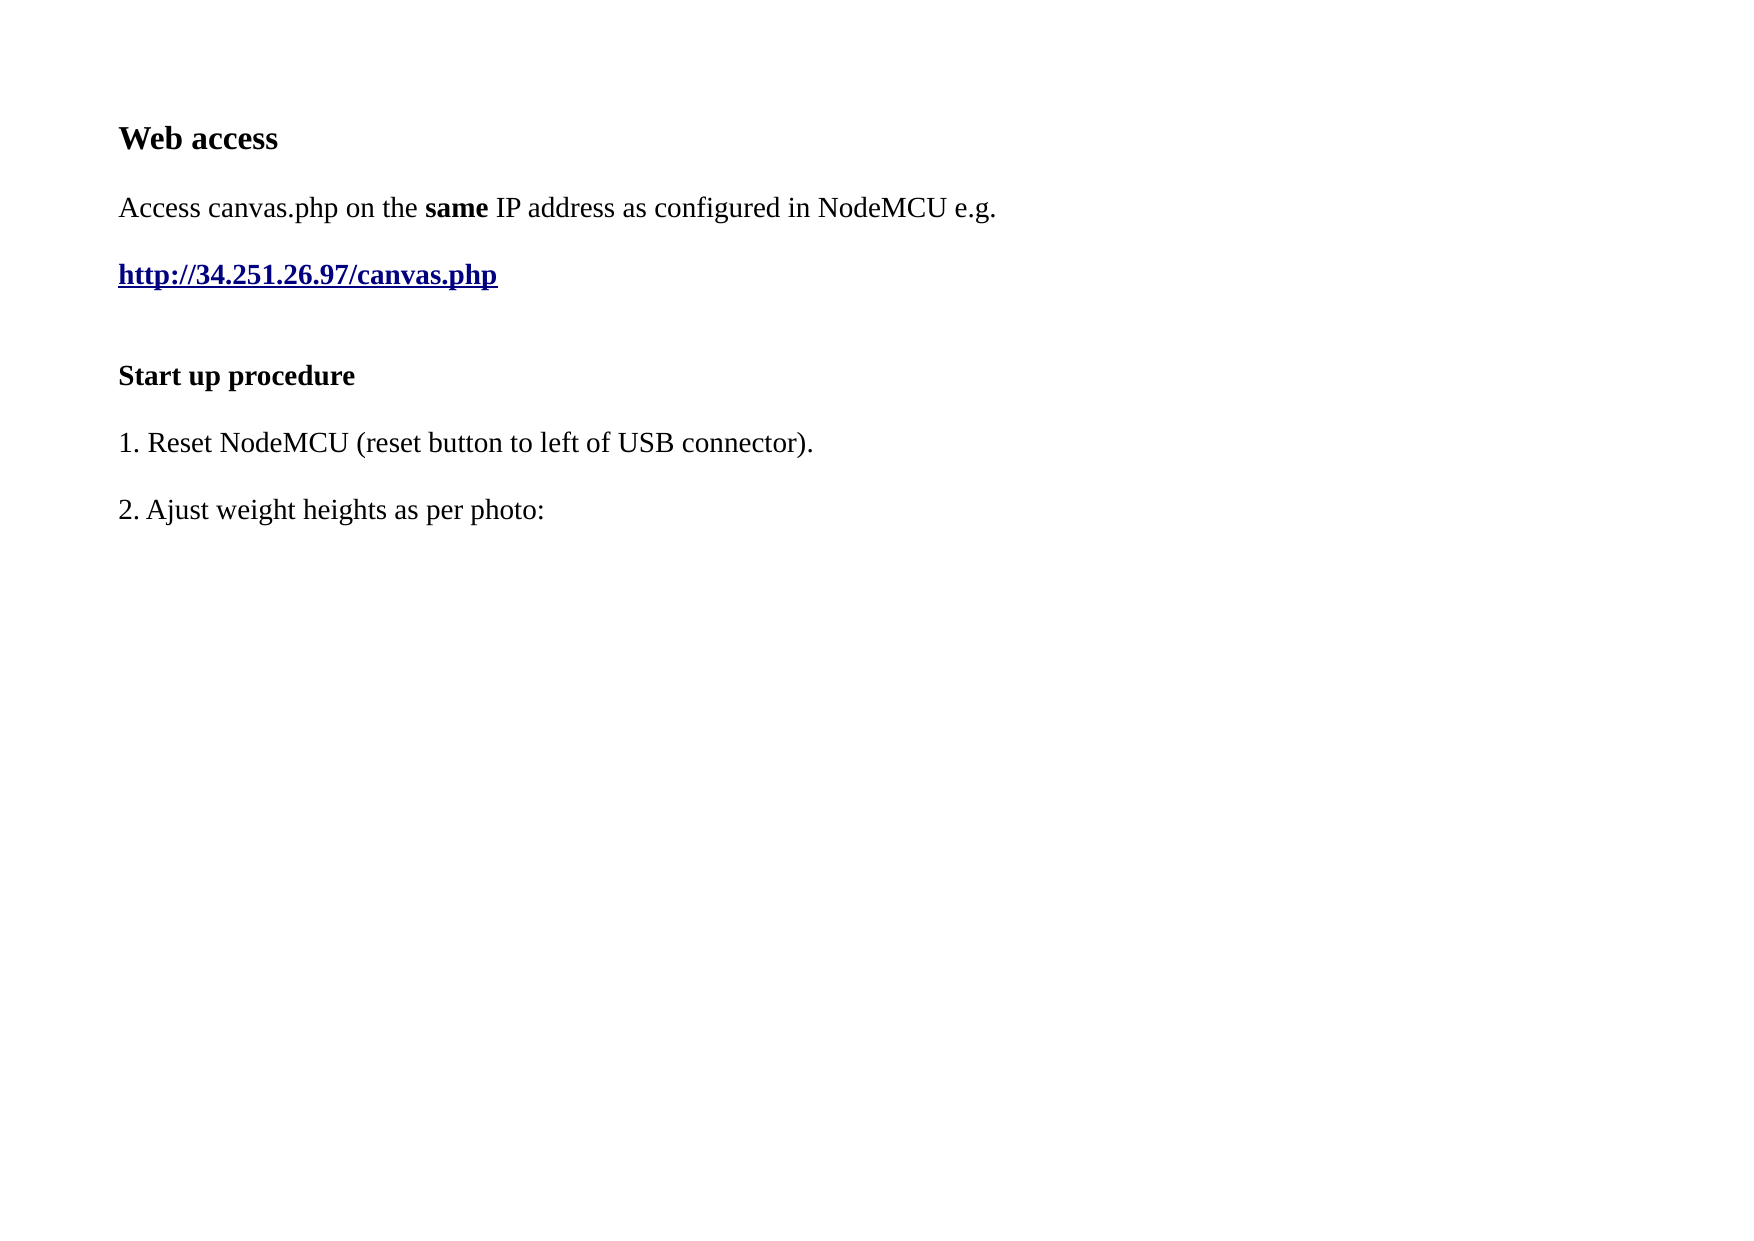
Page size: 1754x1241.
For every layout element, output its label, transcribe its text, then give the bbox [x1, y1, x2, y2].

text Web access [118, 118, 1636, 156]
text Access canvas.php on the same IP address as configured in NodeMCU e.g. [118, 190, 1636, 223]
text http://34.251.26.97/canvas.php [118, 257, 1636, 291]
text Start up procedure [118, 358, 1636, 391]
text 1. Reset NodeMCU (reset button to left of USB connector). [118, 425, 1636, 458]
text 2. Ajust weight heights as per photo: [118, 492, 1636, 525]
